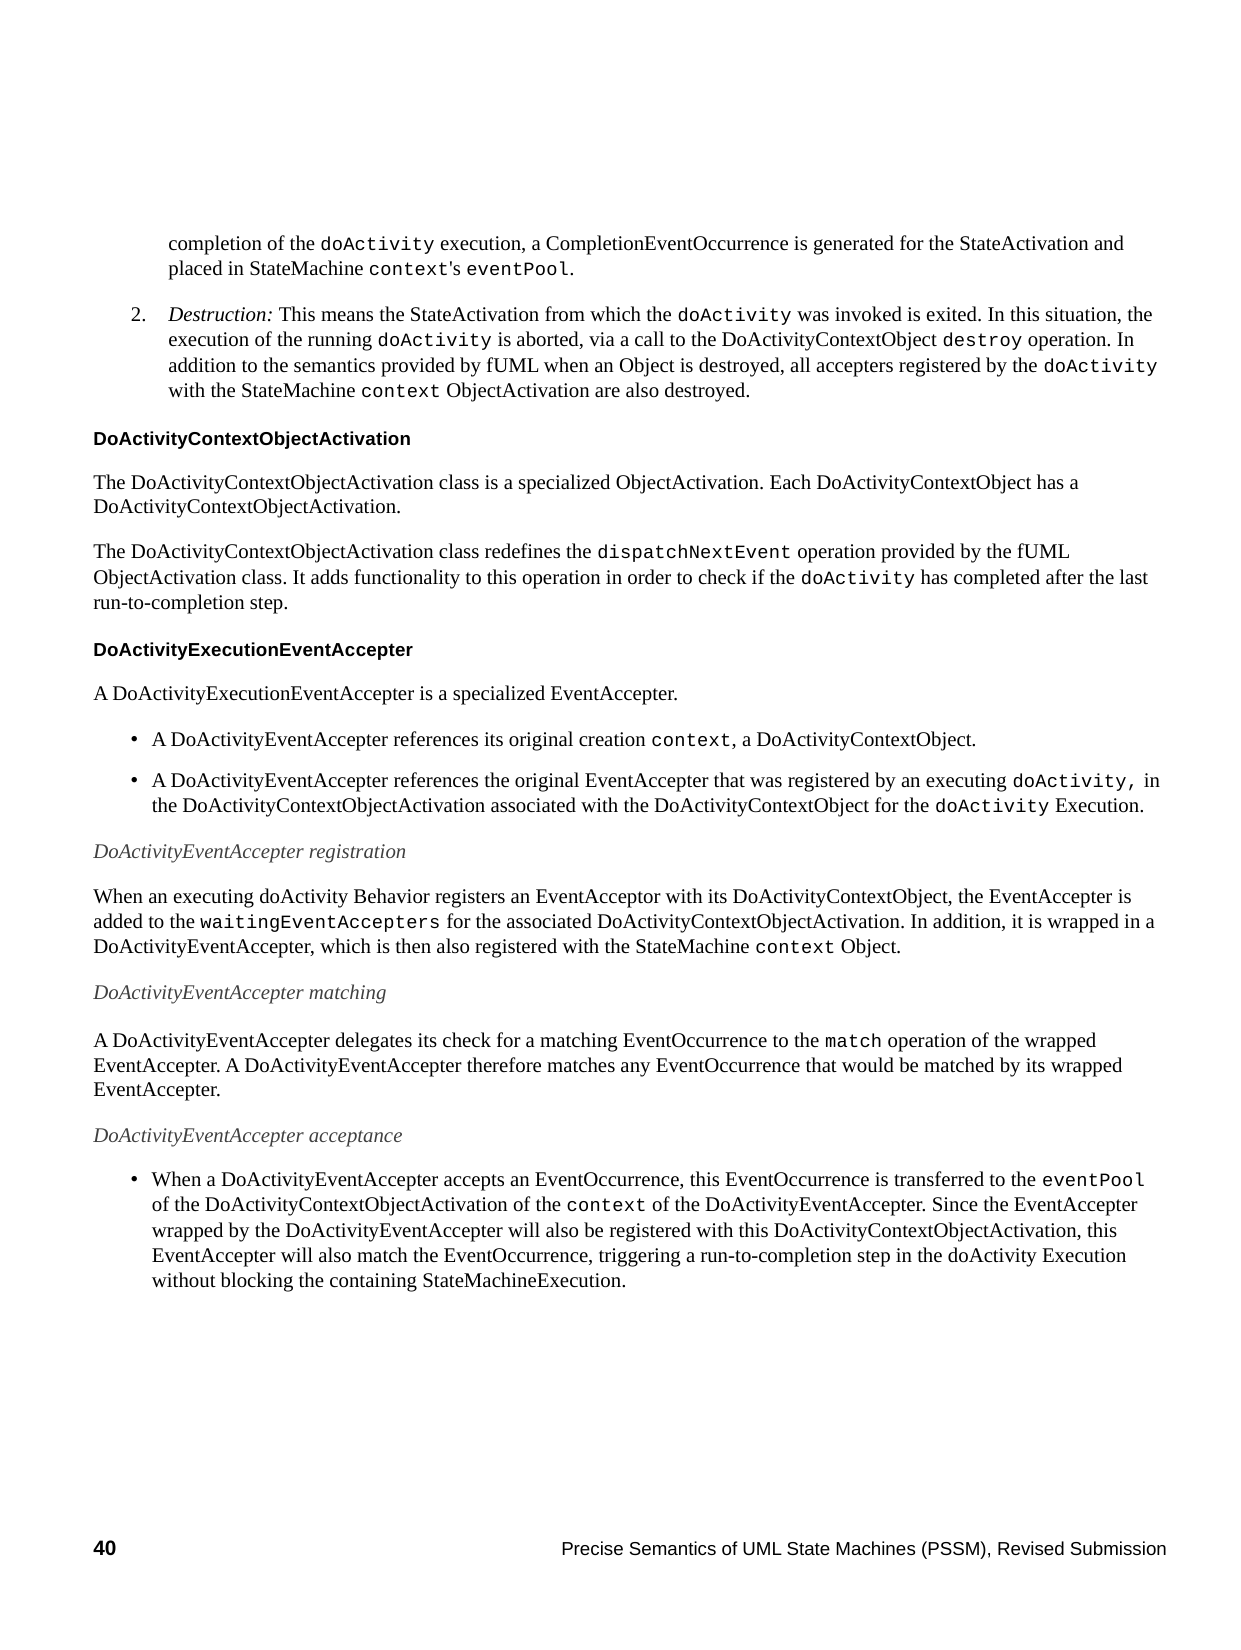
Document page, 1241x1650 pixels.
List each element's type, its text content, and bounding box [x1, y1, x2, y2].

list Destruction: This means the StateActivation from which the doActivity was invoked is exited. In this situation, the execution of the running doActivity is aborted, via a call to the DoActivityContextObject destroy operation. In addition to the semantics provided by fUML when an Object is destroyed, all accepters registered by the doActivity with the StateMachine context ObjectActivation are also destroyed. [131, 302, 1164, 403]
text A DoActivityEventAccepter delegates its check for a matching EventOccurrence to the match operation of the wrapped EventAccepter. A DoActivityEventAccepter therefore matches any EventOccurrence that would be matched by its wrapped EventAccepter. [93, 1028, 1164, 1101]
text A DoActivityExecutionEventAccepter is a specialized EventAccepter. [93, 681, 1164, 705]
text The DoActivityContextObjectActivation class redefines the dispatchNextEvent operation provided by the fUML ObjectActivation class. It adds functionality to this operation in order to check if the doActivity has completed after the last run-to-completion step. [93, 539, 1164, 614]
list completion of the doActivity execution, a CompletionEventOccurrence is generated for the StateActivation and placed in StateMachine context's eventPool. [131, 231, 1164, 281]
subtitle DoActivityEventAccepter registration [93, 839, 1164, 863]
subtitle DoActivityContextObjectActivation [93, 428, 1164, 449]
list When a DoActivityEventAccepter accepts an EventOccurrence, this EventOccurrence is transferred to the eventPool of the DoActivityContextObjectActivation of the context of the DoActivityEventAccepter. Since the EventAccepter wrapped by the DoActivityEventAccepter will also be registered with this DoActivityContextObjectActivation, this EventAccepter will also match the EventOccurrence, triggering a run-to-completion step in the doActivity Execution without blocking the containing StateMachineExecution. [131, 1167, 1164, 1292]
subtitle DoActivityExecutionEventAccepter [93, 639, 1164, 660]
list A DoActivityEventAccepter references the original EventAccepter that was registered by an executing doActivity, in the DoActivityContextObjectActivation associated with the DoActivityContextObject for the doActivity Execution. [131, 768, 1164, 818]
text The DoActivityContextObjectActivation class is a specialized ObjectActivation. Each DoActivityContextObject has a DoActivityContextObjectActivation. [93, 470, 1164, 518]
subtitle DoActivityEventAccepter acceptance [93, 1122, 1164, 1147]
subtitle DoActivityEventAccepter matching [93, 979, 1164, 1004]
text When an executing doActivity Behavior registers an EventAcceptor with its DoActivityContextObject, the EventAccepter is added to the waitingEventAccepters for the associated DoActivityContextObjectActivation. In addition, it is wrapped in a DoActivityEventAccepter, which is then also registered with the StateMachine context Object. [93, 883, 1164, 959]
list A DoActivityEventAccepter references its original creation context, a DoActivityContextObject. [131, 726, 1164, 752]
